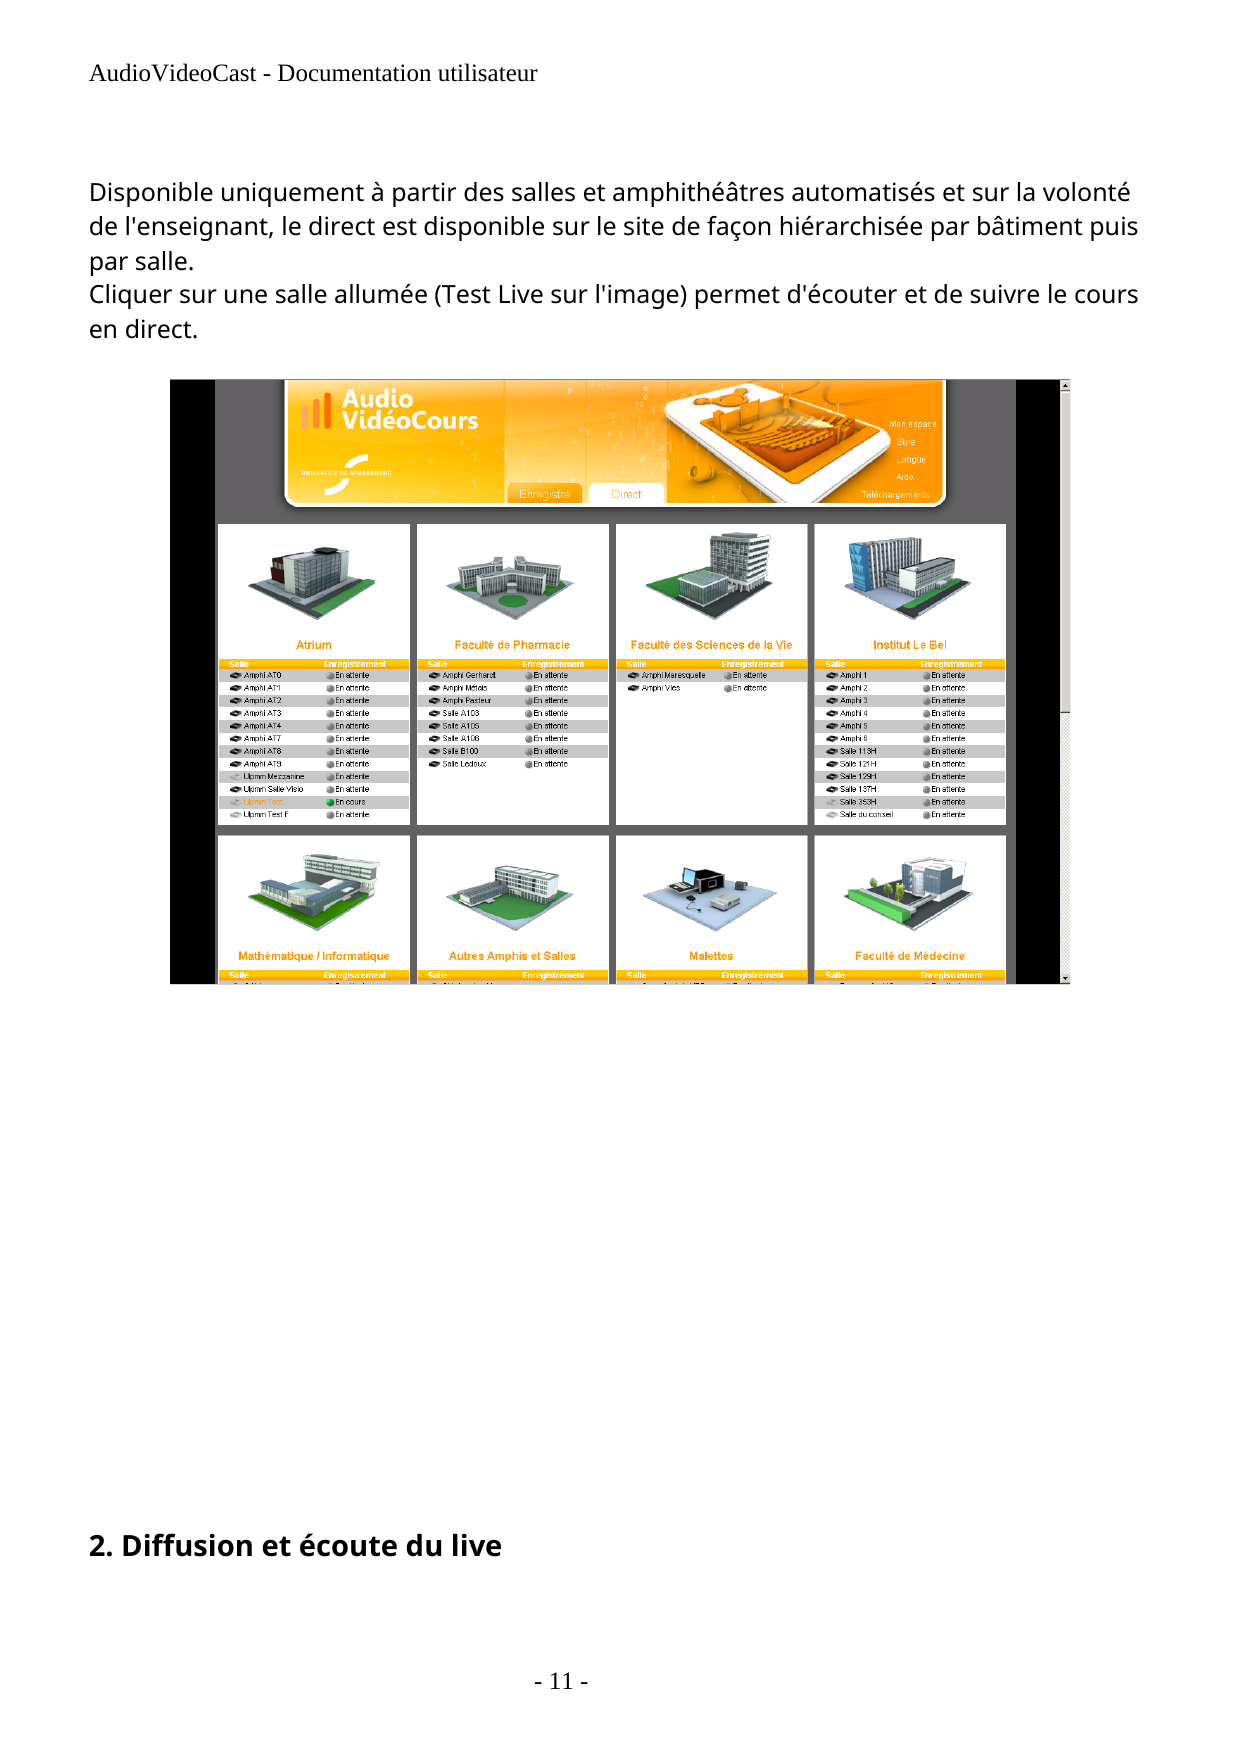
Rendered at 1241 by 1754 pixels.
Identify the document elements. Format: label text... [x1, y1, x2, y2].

text Cliquer sur une salle allumée (Test Live sur l'image) permet d'écouter et de suivre le cours en direct. [88, 277, 1152, 345]
picture [170, 379, 1071, 985]
text Disponible uniquement à partir des salles et amphithéâtres automatisés et sur la volonté de l'enseignant, le direct est disponible sur le site de façon hiérarchisée par bâtiment puis par salle. [88, 175, 1152, 277]
subtitle 2. Diffusion et écoute du live [88, 1525, 1152, 1564]
